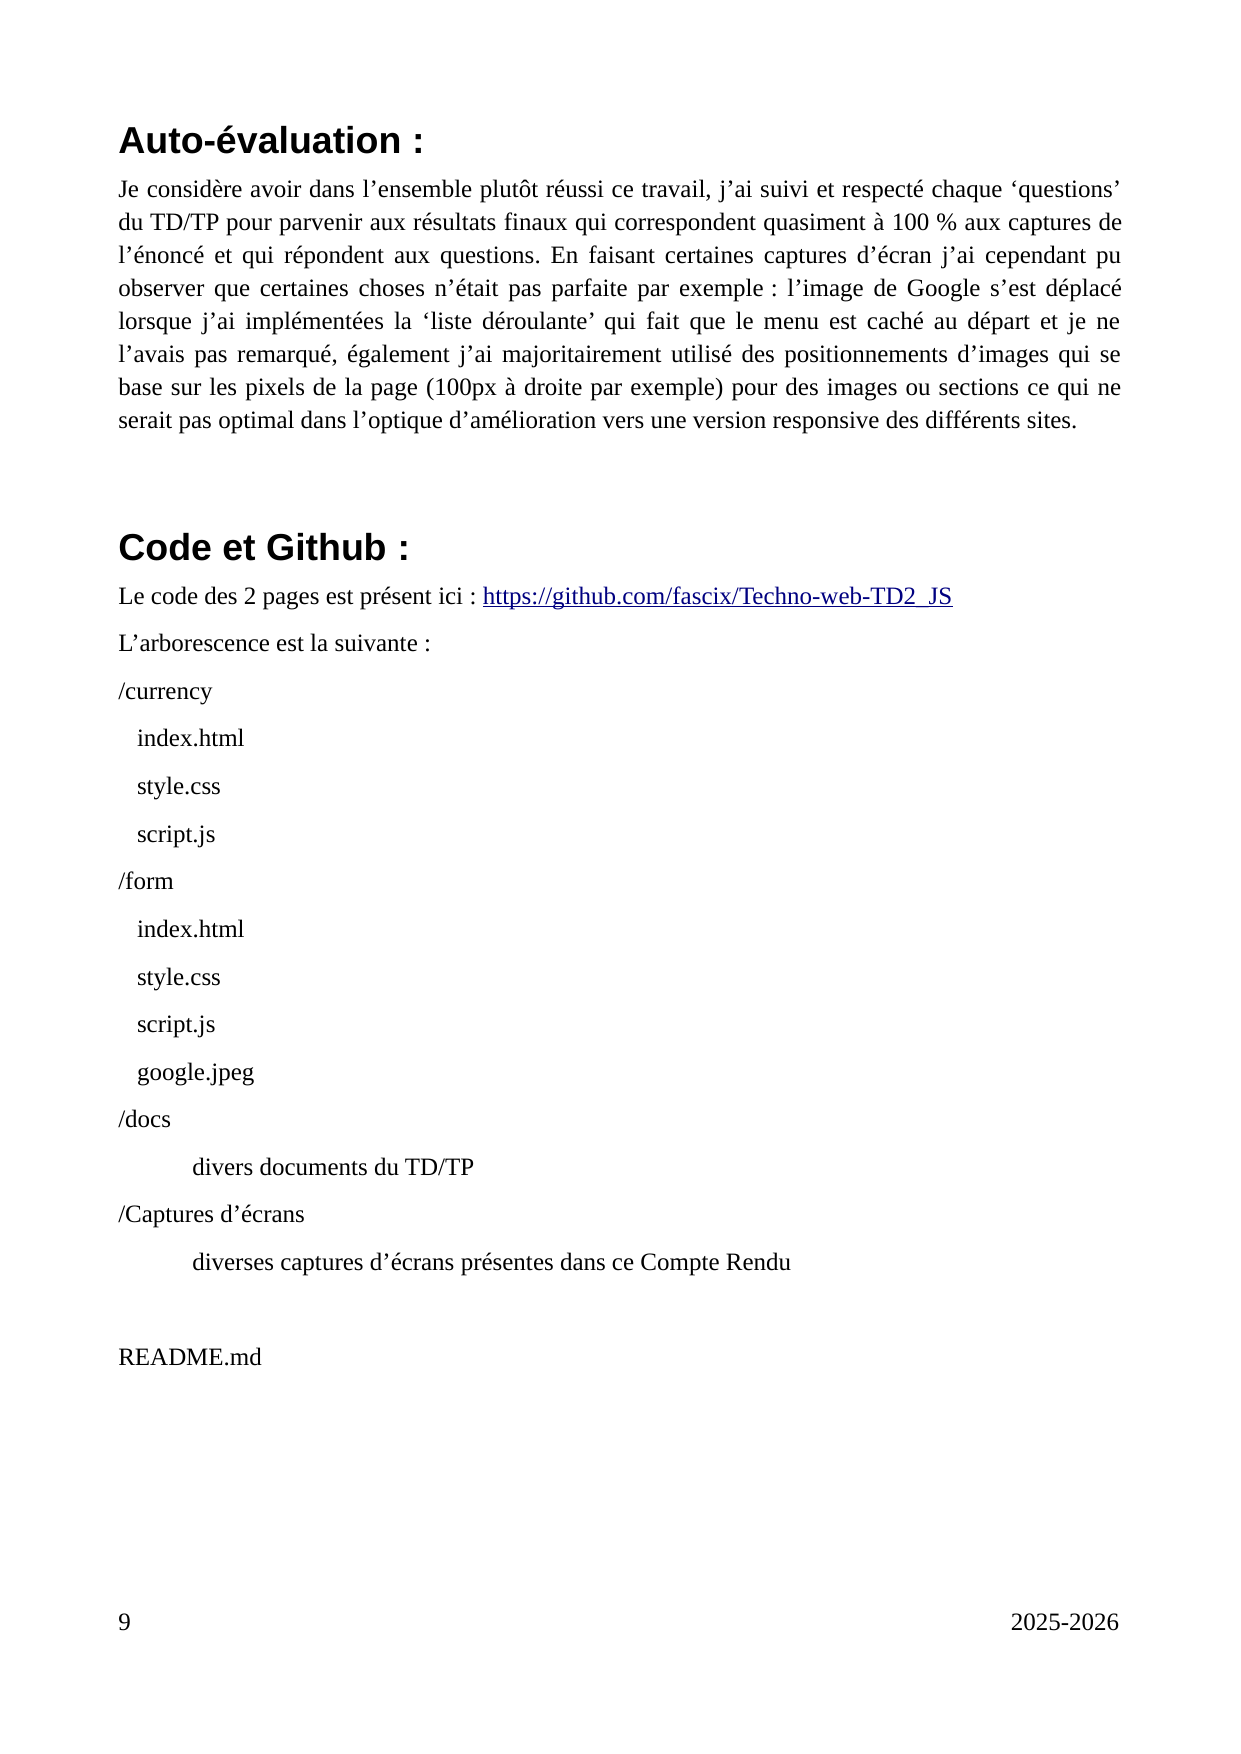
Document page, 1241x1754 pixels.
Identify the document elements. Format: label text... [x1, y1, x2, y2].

text index.html [118, 914, 1122, 943]
text index.html [118, 723, 1122, 752]
text Le code des 2 pages est présent ici : https://github.com/fascix/Techno-web-TD2_JS [118, 581, 1122, 609]
text diverses captures d’écrans présentes dans ce Compte Rendu [118, 1247, 1122, 1276]
text /currency [118, 676, 1122, 705]
text divers documents du TD/TP [118, 1152, 1122, 1181]
subtitle Code et Github : [118, 525, 1122, 568]
text L’arborescence est la suivante : [118, 628, 1122, 657]
text Je considère avoir dans l’ensemble plutôt réussi ce travail, j’ai suivi et respecté chaque ‘questions’ du TD/TP pour parvenir aux résultats finaux qui correspondent quasiment à 100 % aux captures de l’énoncé et qui répondent aux questions. En faisant certaines captures d’écran j’ai cependant pu observer que certaines choses n’était pas parfaite par exemple : l’image de Google s’est déplacé lorsque j’ai implémentées la ‘liste déroulante’ qui fait que le menu est caché au départ et je ne l’avais pas remarqué, également j’ai majoritairement utilisé des positionnements d’images qui se base sur les pixels de la page (100px à droite par exemple) pour des images ou sections ce qui ne serait pas optimal dans l’optique d’amélioration vers une version responsive des différents sites. [118, 174, 1122, 434]
text /form [118, 866, 1122, 895]
text script.js [118, 1009, 1122, 1038]
subtitle Auto-évaluation : [118, 118, 1122, 161]
text README.md [118, 1342, 1122, 1371]
text /Captures d’écrans [118, 1199, 1122, 1228]
text google.jpeg [118, 1057, 1122, 1086]
text script.js [118, 819, 1122, 847]
text style.css [118, 771, 1122, 800]
text /docs [118, 1104, 1122, 1133]
text style.css [118, 962, 1122, 990]
